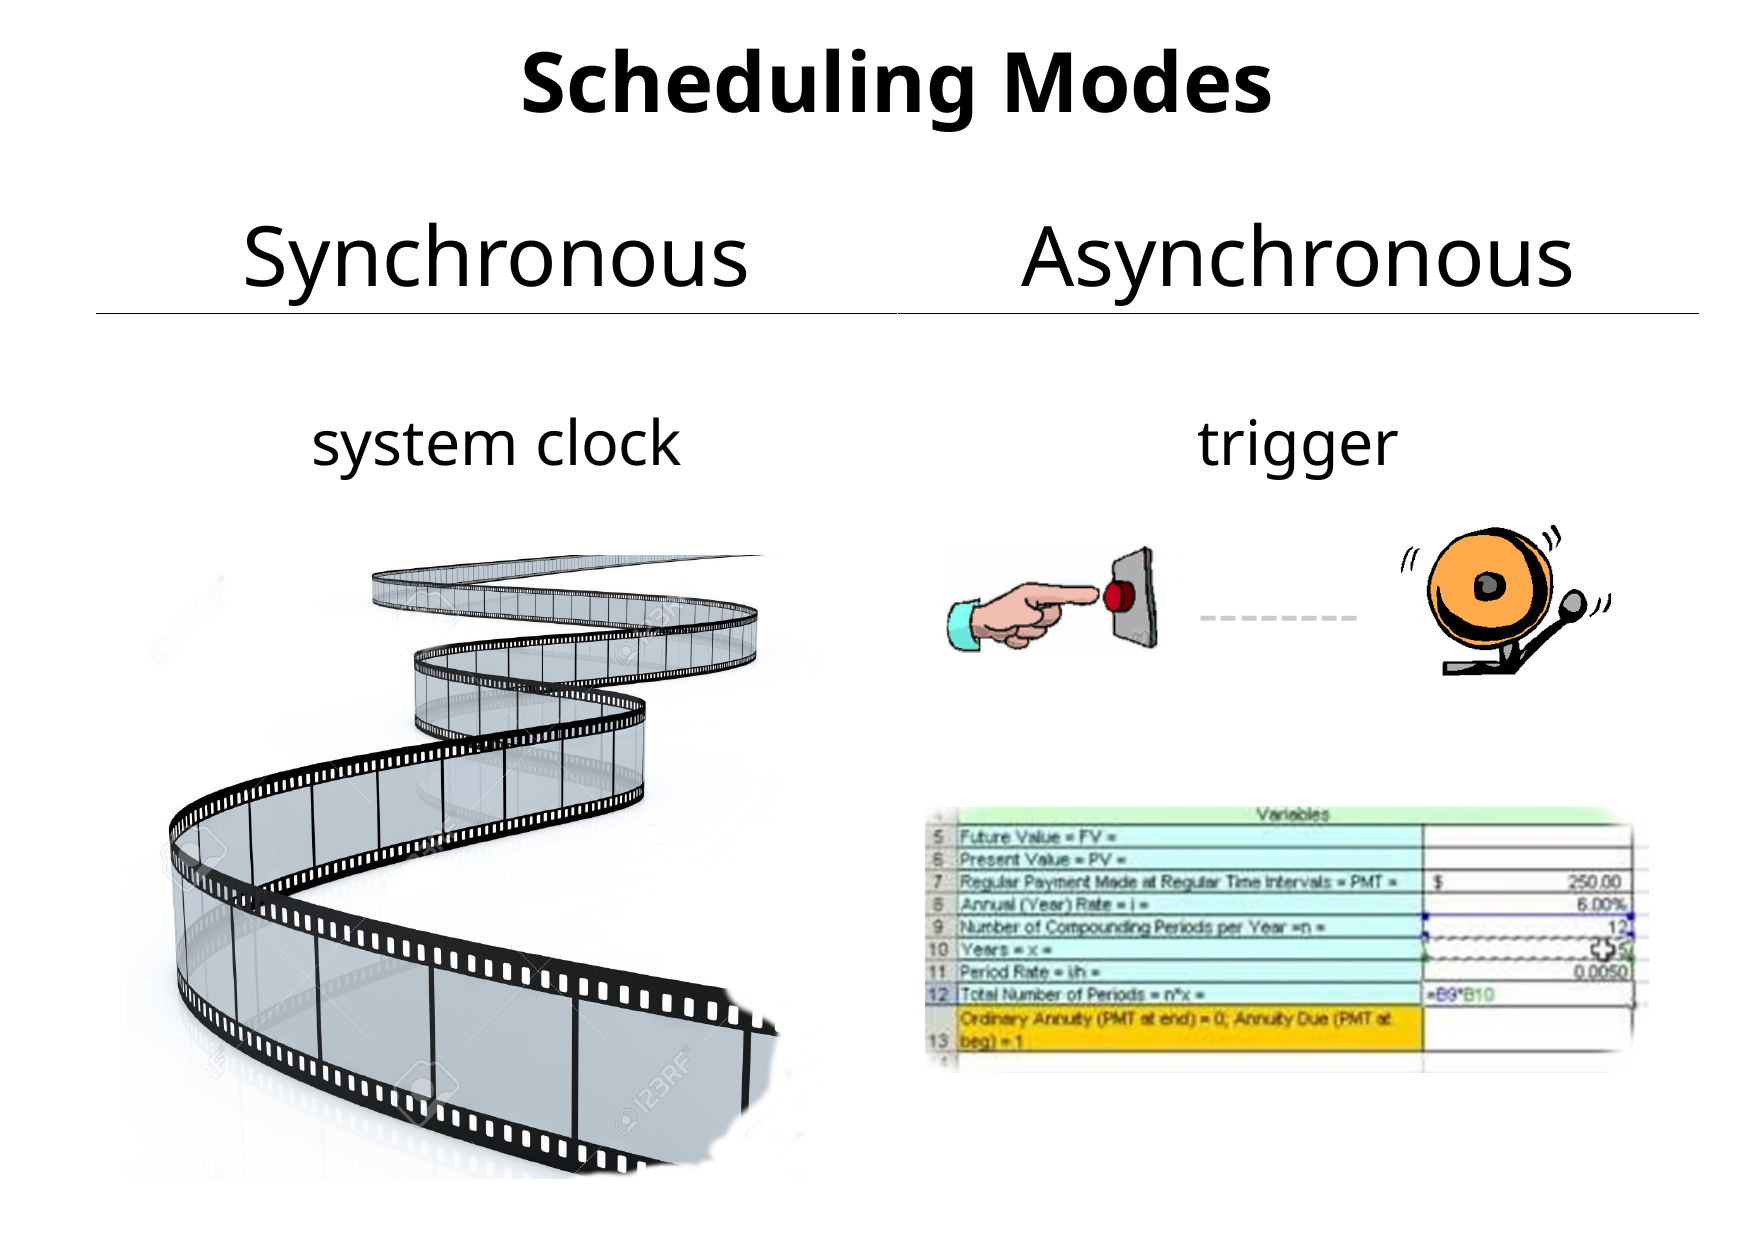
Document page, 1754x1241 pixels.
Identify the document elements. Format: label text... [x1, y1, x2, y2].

table_header Asynchronous [898, 194, 1699, 313]
table_cell trigger -------- [898, 314, 1699, 654]
picture [1400, 524, 1612, 676]
picture [925, 806, 1649, 1073]
text Scheduling Modes [96, 23, 1699, 137]
picture [946, 546, 1158, 653]
table_cell system clock [96, 314, 897, 654]
picture [126, 555, 824, 1179]
table_header Synchronous [96, 194, 897, 313]
